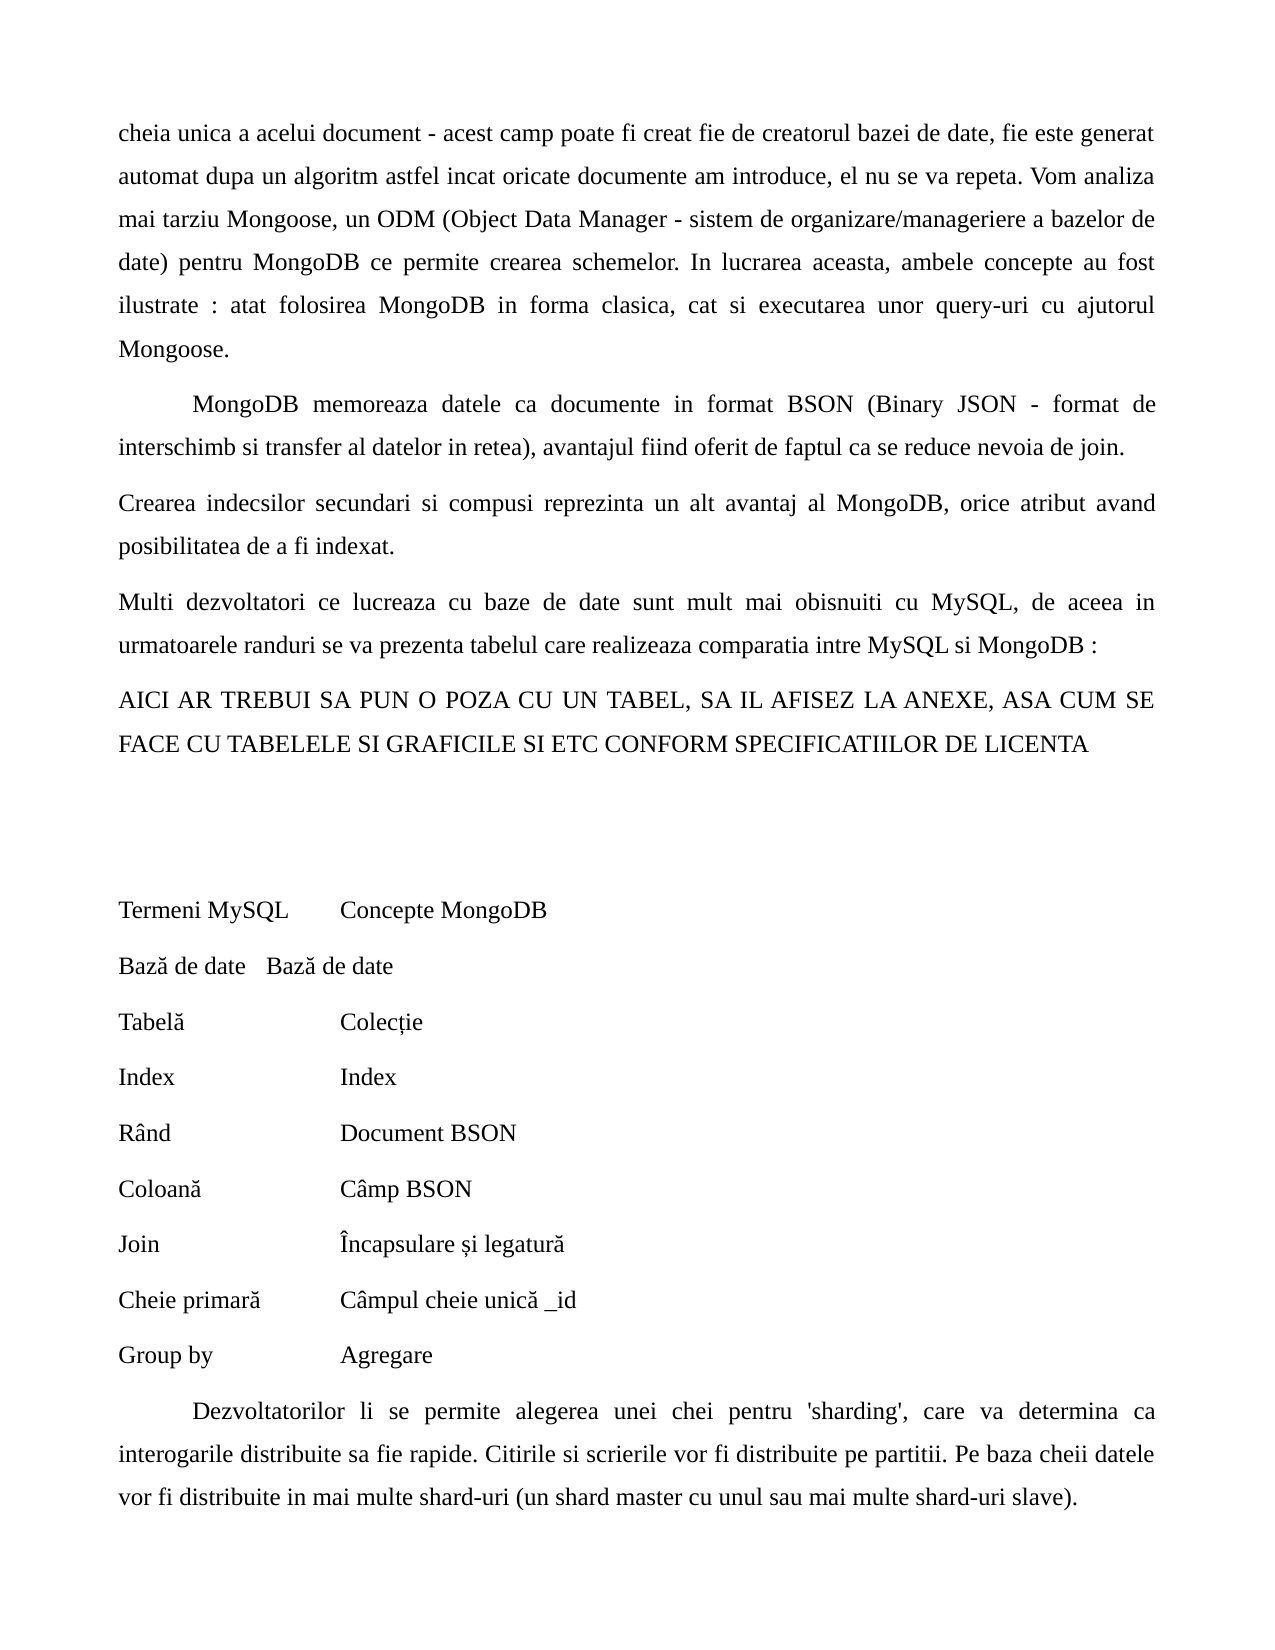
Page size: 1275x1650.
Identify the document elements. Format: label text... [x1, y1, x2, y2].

text AICI AR TREBUI SA PUN O POZA CU UN TABEL, SA IL AFISEZ LA ANEXE, ASA CUM SE FACE CU TABELELE SI GRAFICILE SI ETC CONFORM SPECIFICATIILOR DE LICENTA [118, 686, 1157, 757]
text Multi dezvoltatori ce lucreaza cu baze de date sunt mult mai obisnuiti cu MySQL, de aceea in urmatoarele randuri se va prezenta tabelul care realizeaza comparatia intre MySQL si MongoDB : [118, 587, 1157, 659]
text Index Index [118, 1062, 1157, 1091]
text Tabelă Colecție [118, 1007, 1157, 1036]
text Join Încapsulare și legatură [118, 1229, 1157, 1258]
text Dezvoltatorilor li se permite alegerea unei chei pentru 'sharding', care va determina ca interogarile distribuite sa fie rapide. Citirile si scrierile vor fi distribuite pe partitii. Pe baza cheii datele vor fi distribuite in mai multe shard-uri (un shard master cu unul sau mai multe shard-uri slave). [118, 1396, 1157, 1511]
text cheia unica a acelui document - acest camp poate fi creat fie de creatorul bazei de date, fie este generat automat dupa un algoritm astfel incat oricate documente am introduce, el nu se va repeta. Vom analiza mai tarziu Mongoose, un ODM (Object Data Manager - sistem de organizare/manageriere a bazelor de date) pentru MongoDB ce permite crearea schemelor. In lucrarea aceasta, ambele concepte au fost ilustrate : atat folosirea MongoDB in forma clasica, cat si executarea unor query-uri cu ajutorul Mongoose. [118, 118, 1157, 362]
text Rând Document BSON [118, 1118, 1157, 1147]
text Termeni MySQL Concepte MongoDB [118, 896, 1157, 924]
text Coloană Câmp BSON [118, 1174, 1157, 1202]
text Group by Agregare [118, 1341, 1157, 1369]
text MongoDB memoreaza datele ca documente in format BSON (Binary JSON - format de interschimb si transfer al datelor in retea), avantajul fiind oferit de faptul ca se reduce nevoia de join. [118, 389, 1157, 461]
text Cheie primară Câmpul cheie unică _id [118, 1285, 1157, 1314]
text Bază de date Bază de date [118, 951, 1157, 980]
text Crearea indecsilor secundari si compusi reprezinta un alt avantaj al MongoDB, orice atribut avand posibilitatea de a fi indexat. [118, 488, 1157, 560]
